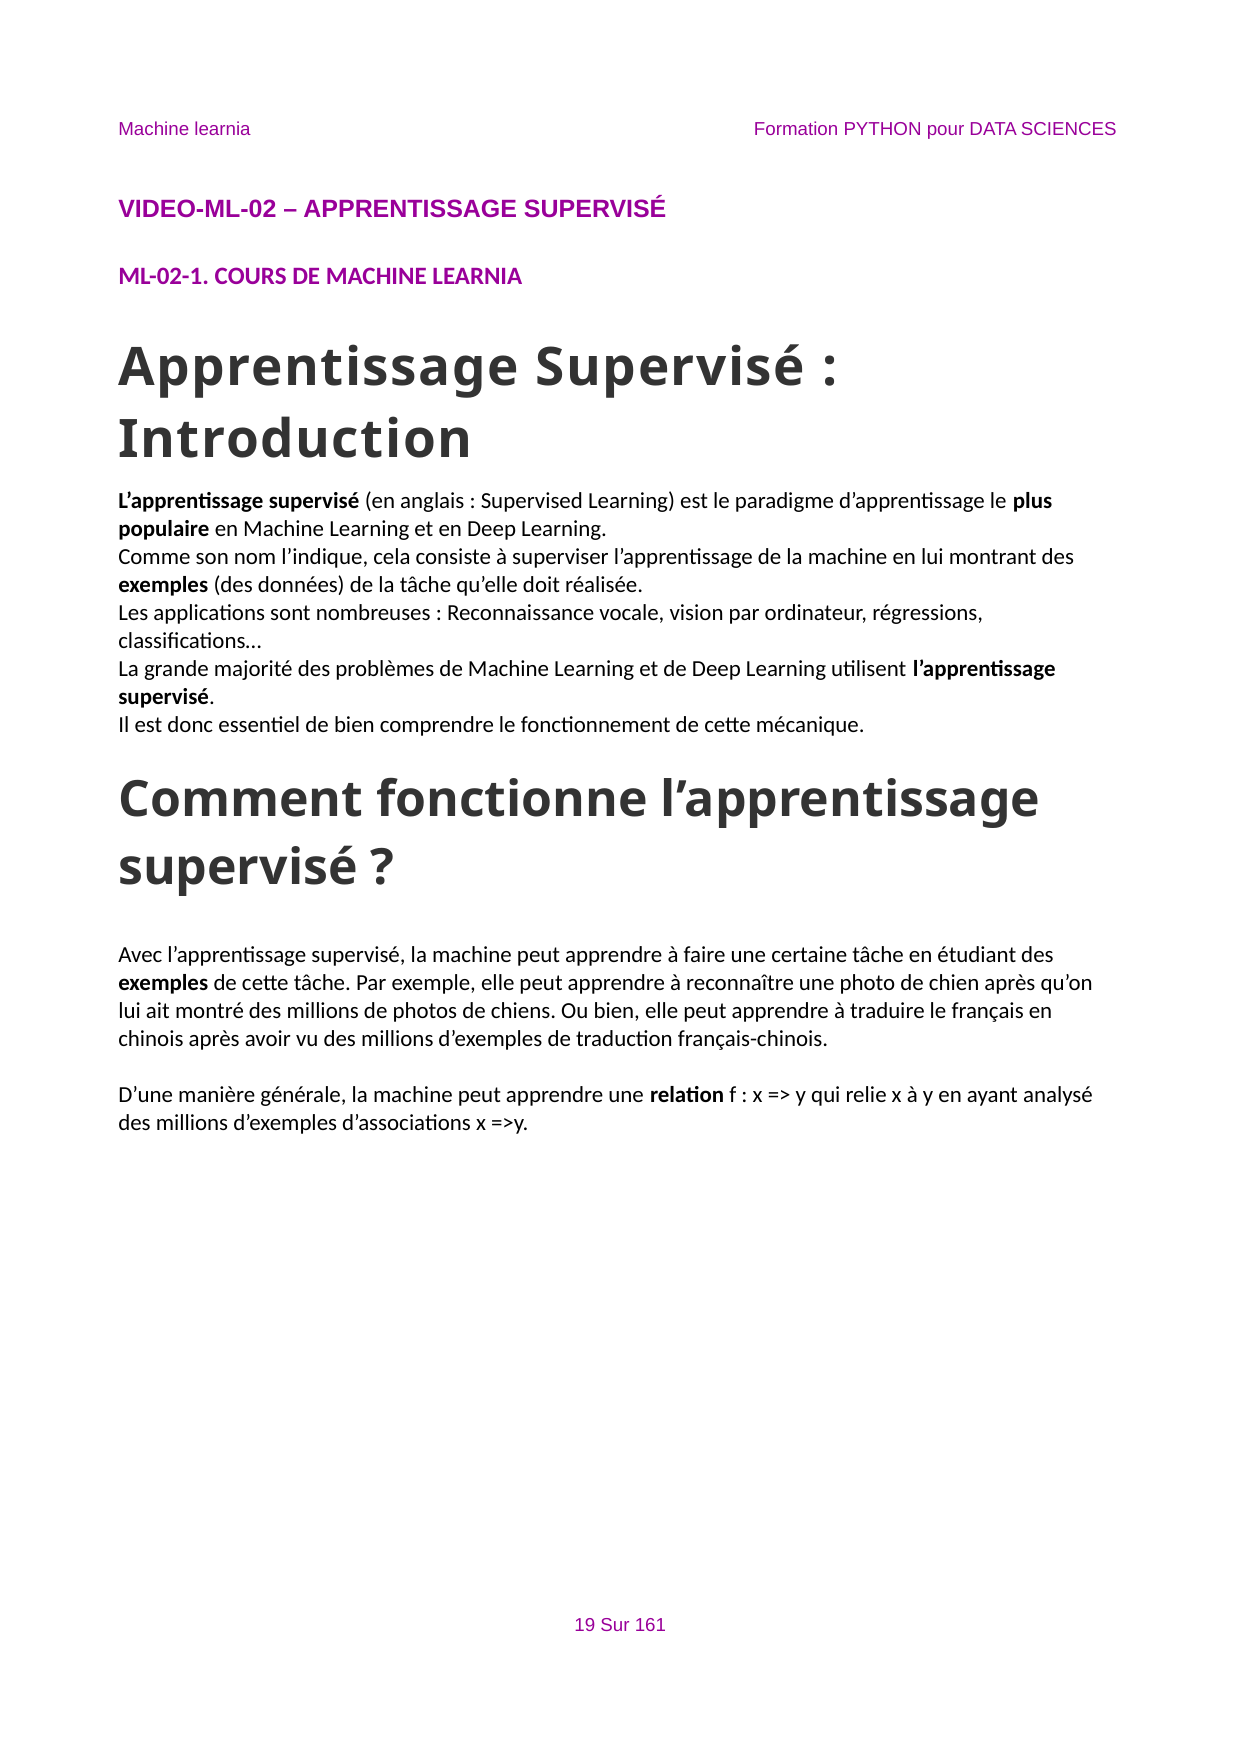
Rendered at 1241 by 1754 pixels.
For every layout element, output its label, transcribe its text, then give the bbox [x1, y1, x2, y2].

text Comme son nom l’indique, cela consiste à superviser l’apprentissage de la machine en lui montrant des exemples (des données) de la tâche qu’elle doit réalisée. [118, 542, 1122, 598]
subtitle Apprentissage Supervisé : Introduction [118, 328, 1122, 473]
text Les applications sont nombreuses : Reconnaissance vocale, vision par ordinateur, régressions, classifications… [118, 598, 1122, 654]
text Avec l’apprentissage supervisé, la machine peut apprendre à faire une certaine tâche en étudiant des exemples de cette tâche. Par exemple, elle peut apprendre à reconnaître une photo de chien après qu’on lui ait montré des millions de photos de chiens. Ou bien, elle peut apprendre à traduire le français en chinois après avoir vu des millions d’exemples de traduction français-chinois. [118, 940, 1122, 1052]
subtitle VIDEO-ML-02 – APPRENTISSAGE SUPERVISÉ [118, 194, 1122, 223]
text La grande majorité des problèmes de Machine Learning et de Deep Learning utilisent l’apprentissage supervisé. [118, 654, 1122, 710]
text L’apprentissage supervisé (en anglais : Supervised Learning) est le paradigme d’apprentissage le plus populaire en Machine Learning et en Deep Learning. [118, 486, 1122, 542]
text Il est donc essentiel de bien comprendre le fonctionnement de cette mécanique. [118, 710, 1122, 738]
subtitle ML-02-1. COURS DE MACHINE LEARNIA [118, 260, 1122, 291]
subtitle Comment fonctionne l’apprentissage supervisé ? [118, 763, 1122, 899]
text D’une manière générale, la machine peut apprendre une relation f : x => y qui relie x à y en ayant analysé des millions d’exemples d’associations x =>y. [118, 1080, 1122, 1136]
